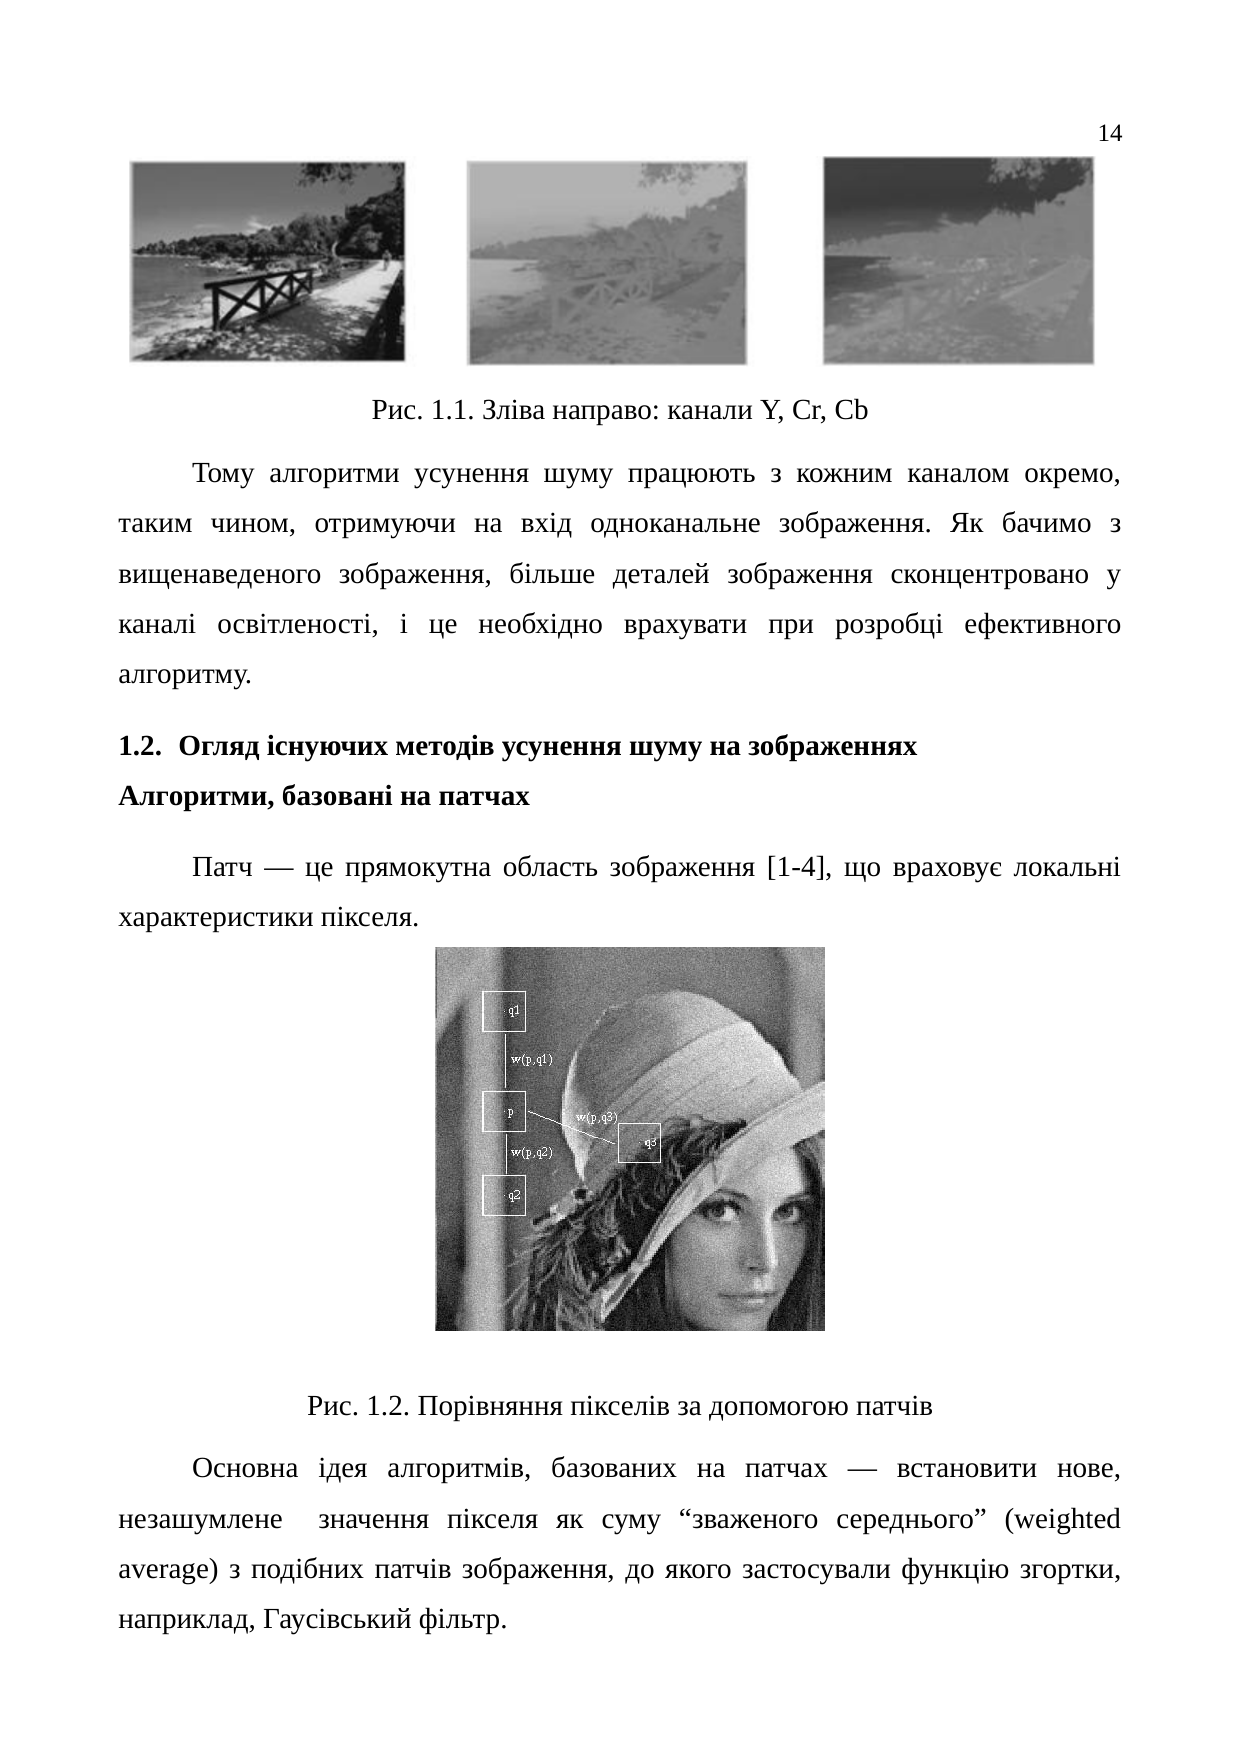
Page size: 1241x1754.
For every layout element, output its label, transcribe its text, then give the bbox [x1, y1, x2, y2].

text Рис. 1.2. Порівняння пікселів за допомогою патчів [118, 1388, 1122, 1421]
picture [120, 148, 1119, 375]
subtitle 1.2. Огляд існуючих методів усунення шуму на зображеннях [118, 728, 1122, 761]
text Алгоритми, базовані на патчах [118, 778, 1122, 812]
text Тому алгоритми усунення шуму працюють з кожним каналом окремо, таким чином, отримуючи на вхід одноканальне зображення. Як бачимо з вищенаведеного зображення, більше деталей зображення сконцентровано у каналі освітленості, і це необхідно врахувати при розробці ефективного алгоритму. [118, 455, 1122, 690]
text Патч — це прямокутна область зображення [1-4], що враховує локальні характеристики пікселя. [118, 849, 1122, 933]
picture [435, 947, 825, 1331]
text Рис. 1.1. Зліва направо: канали Y, Cr, Cb [118, 147, 1122, 426]
text Основна ідея алгоритмів, базованих на патчах — встановити нове, незашумлене значення пікселя як суму “зваженого середнього” (weighted average) з подібних патчів зображення, до якого застосували функцію згортки, наприклад, Гаусівський фільтр. [118, 1450, 1122, 1635]
